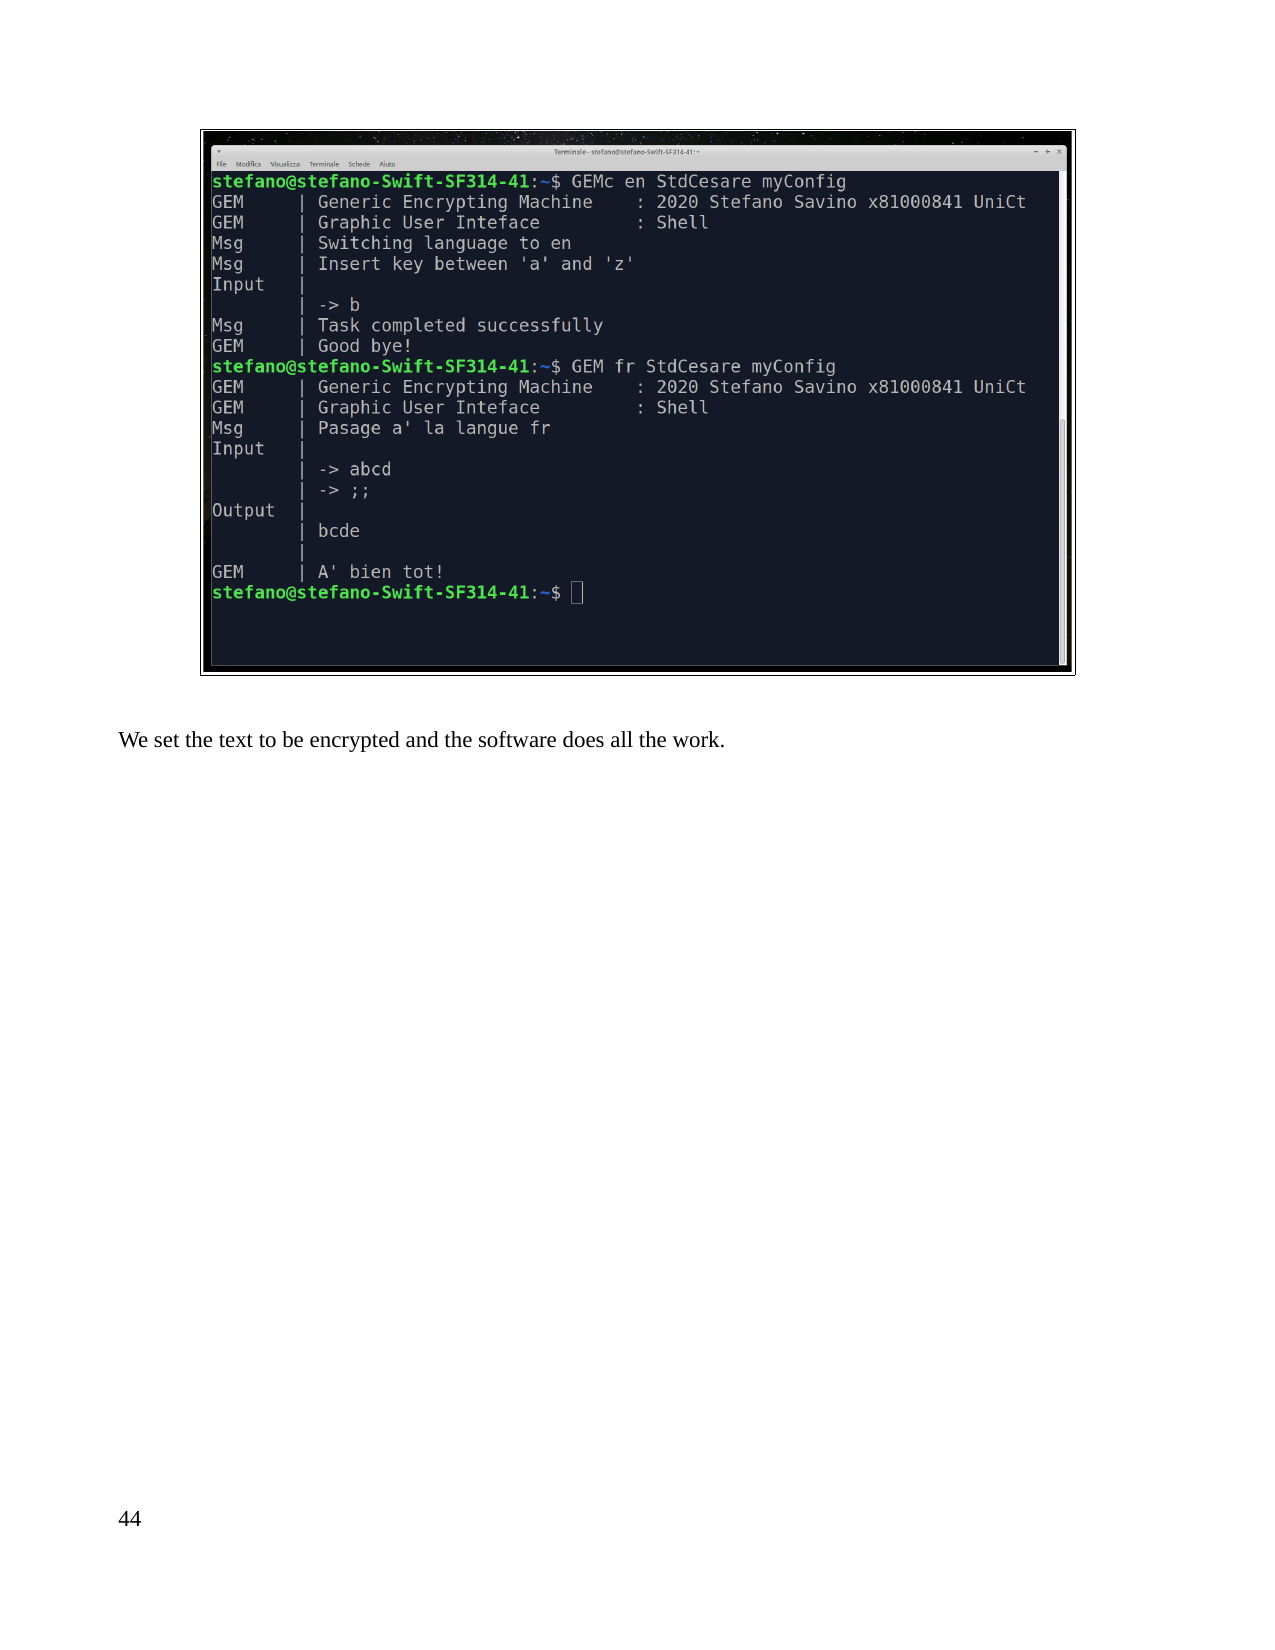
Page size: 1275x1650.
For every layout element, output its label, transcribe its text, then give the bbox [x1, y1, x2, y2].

picture [1055, 131, 1072, 672]
text We set the text to be encrypted and the software does all the work. [118, 726, 1157, 752]
